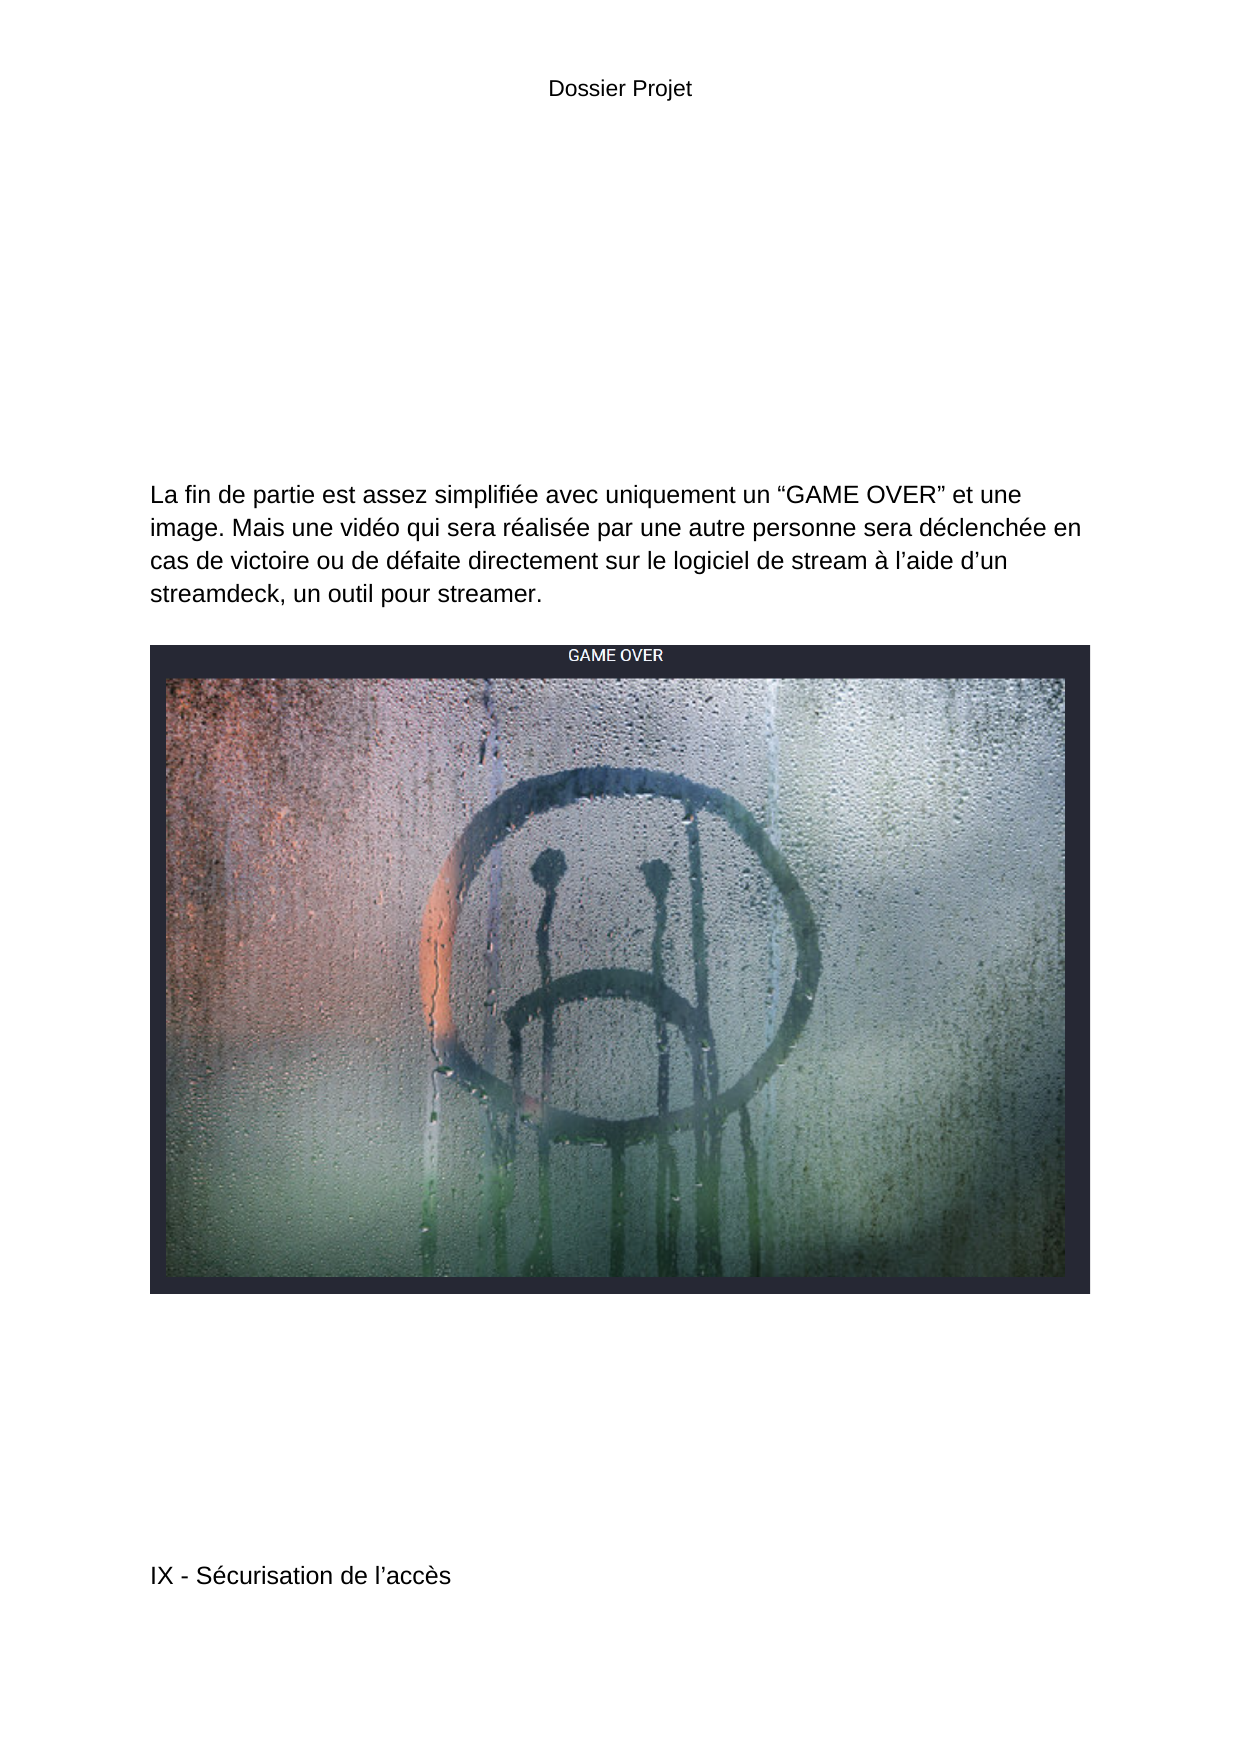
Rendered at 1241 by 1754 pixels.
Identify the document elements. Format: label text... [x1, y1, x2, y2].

picture [150, 645, 1091, 1294]
text IX - Sécurisation de l’accès [150, 1561, 1090, 1590]
text La fin de partie est assez simplifiée avec uniquement un “GAME OVER” et une image. Mais une vidéo qui sera réalisée par une autre personne sera déclenchée en cas de victoire ou de défaite directement sur le logiciel de stream à l’aide d’un streamdeck, un outil pour streamer. [150, 480, 1090, 608]
